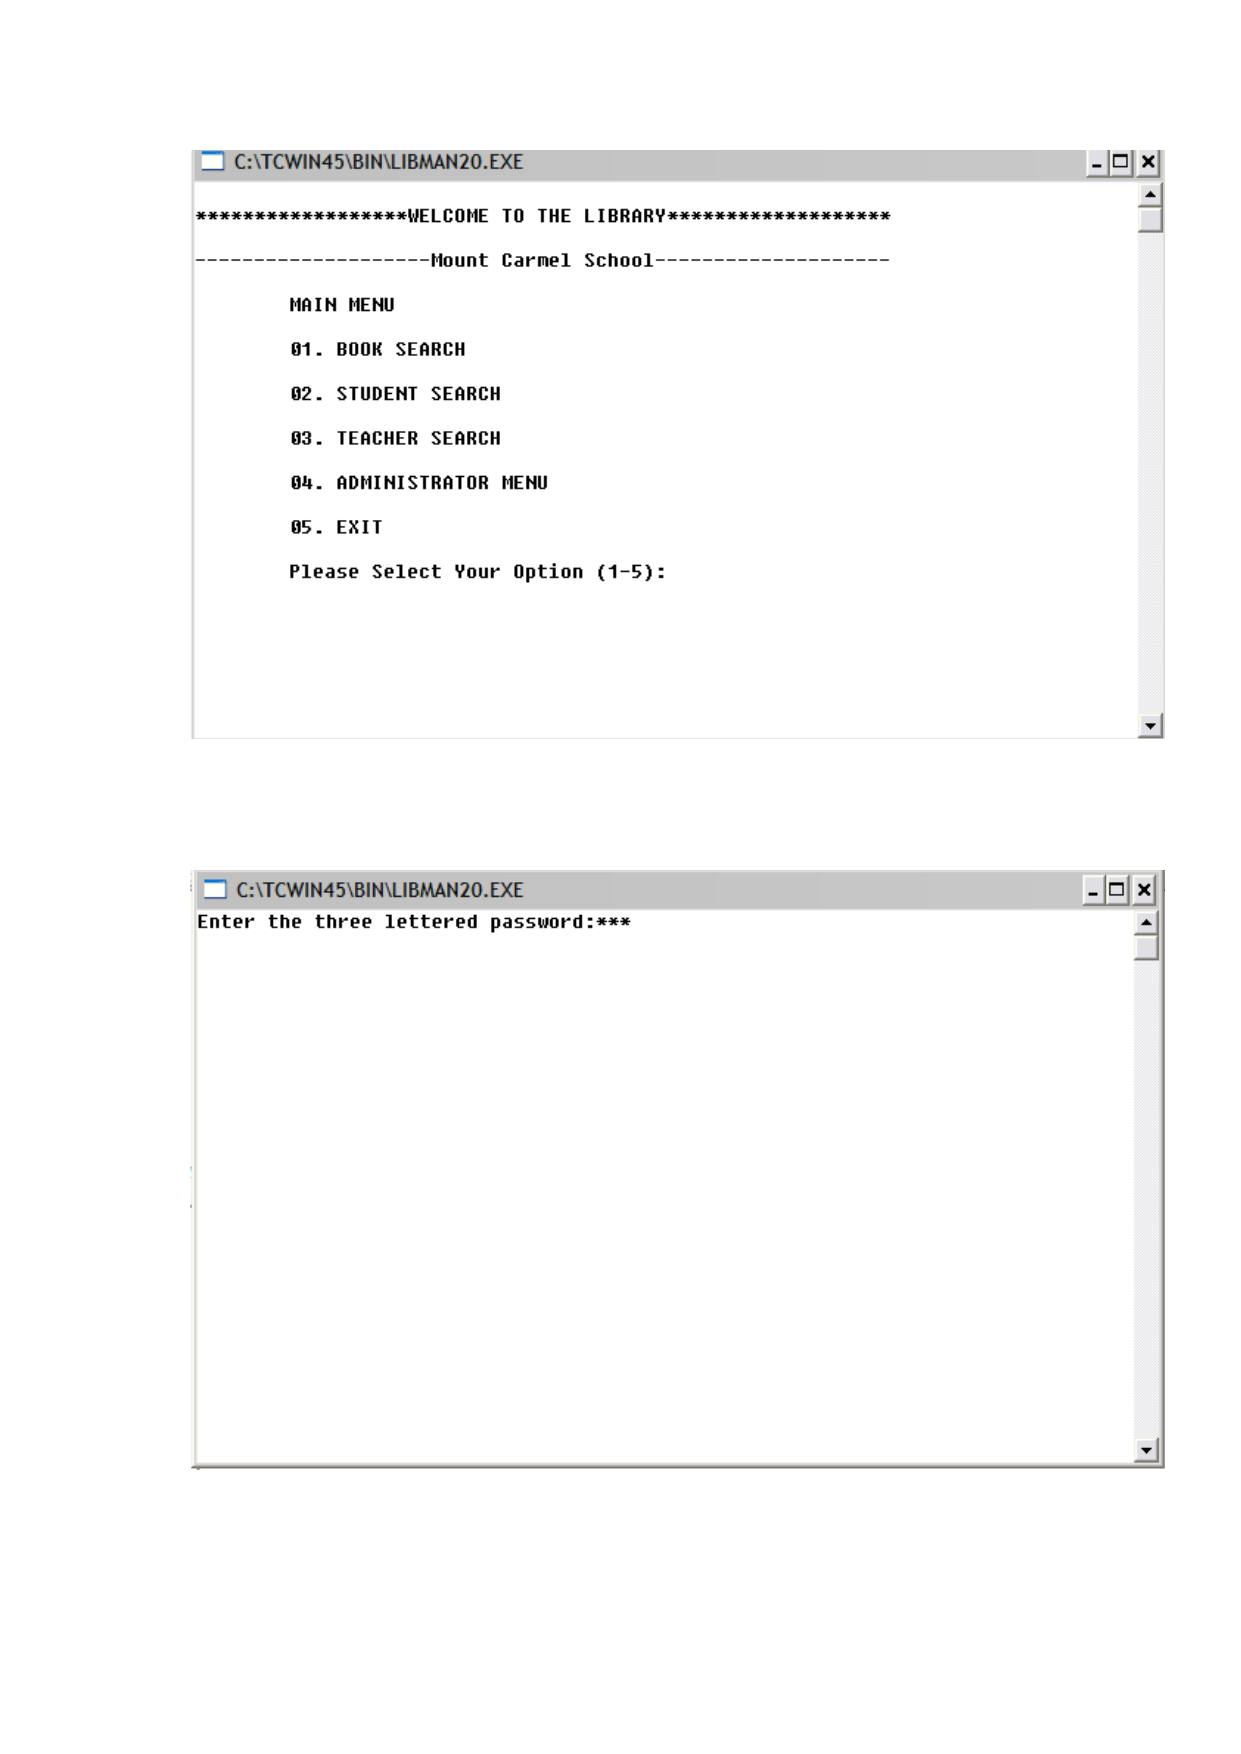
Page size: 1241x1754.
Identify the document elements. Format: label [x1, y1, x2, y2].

picture [190, 150, 601, 739]
picture [190, 870, 601, 1470]
